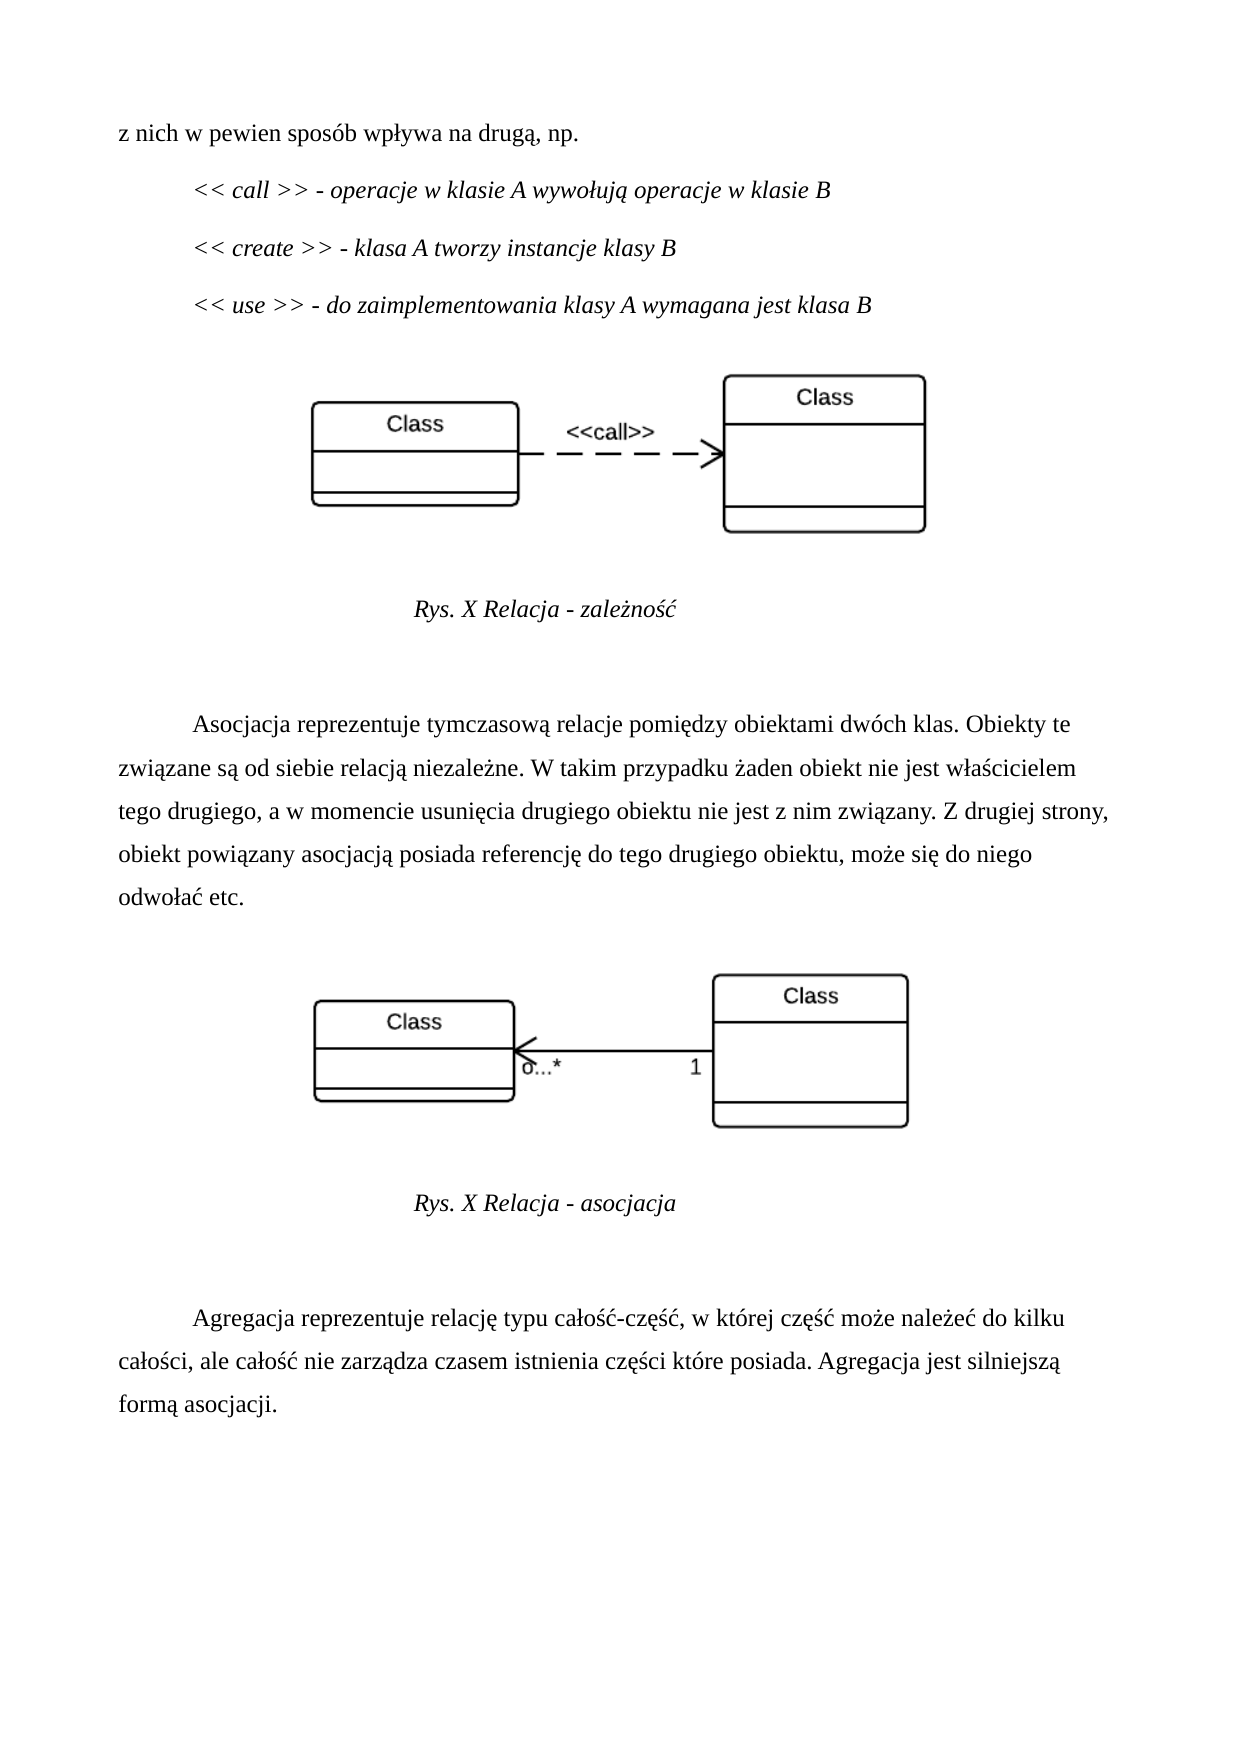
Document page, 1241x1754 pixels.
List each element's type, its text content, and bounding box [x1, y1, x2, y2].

text Rys. X Relacja - zależność [118, 348, 1122, 623]
text << use >> - do zaimplementowania klasy A wymagana jest klasa B [118, 291, 1122, 319]
picture [261, 351, 979, 566]
text Agregacja reprezentuje relację typu całość-część, w której część może należeć do kilku całości, ale całość nie zarządza czasem istnienia części które posiada. Agregacja jest silniejszą formą asocjacji. [118, 1303, 1122, 1418]
text << create >> - klasa A tworzy instancje klasy B [118, 233, 1122, 262]
text z nich w pewien sposób wpływa na drugą, np. [118, 118, 1122, 147]
text Asocjacja reprezentuje tymczasową relacje pomiędzy obiektami dwóch klas. Obiekty te związane są od siebie relacją niezależne. W takim przypadku żaden obiekt nie jest właścicielem tego drugiego, a w momencie usunięcia drugiego obiektu nie jest z nim związany. Z drugiej strony, obiekt powiązany asocjacją posiada referencję do tego drugiego obiektu, może się do niego odwołać etc. [118, 709, 1122, 911]
text Rys. X Relacja - asocjacja [118, 925, 1122, 1217]
text << call >> - operacje w klasie A wywołują operacje w klasie B [118, 176, 1122, 204]
picture [265, 951, 960, 1160]
